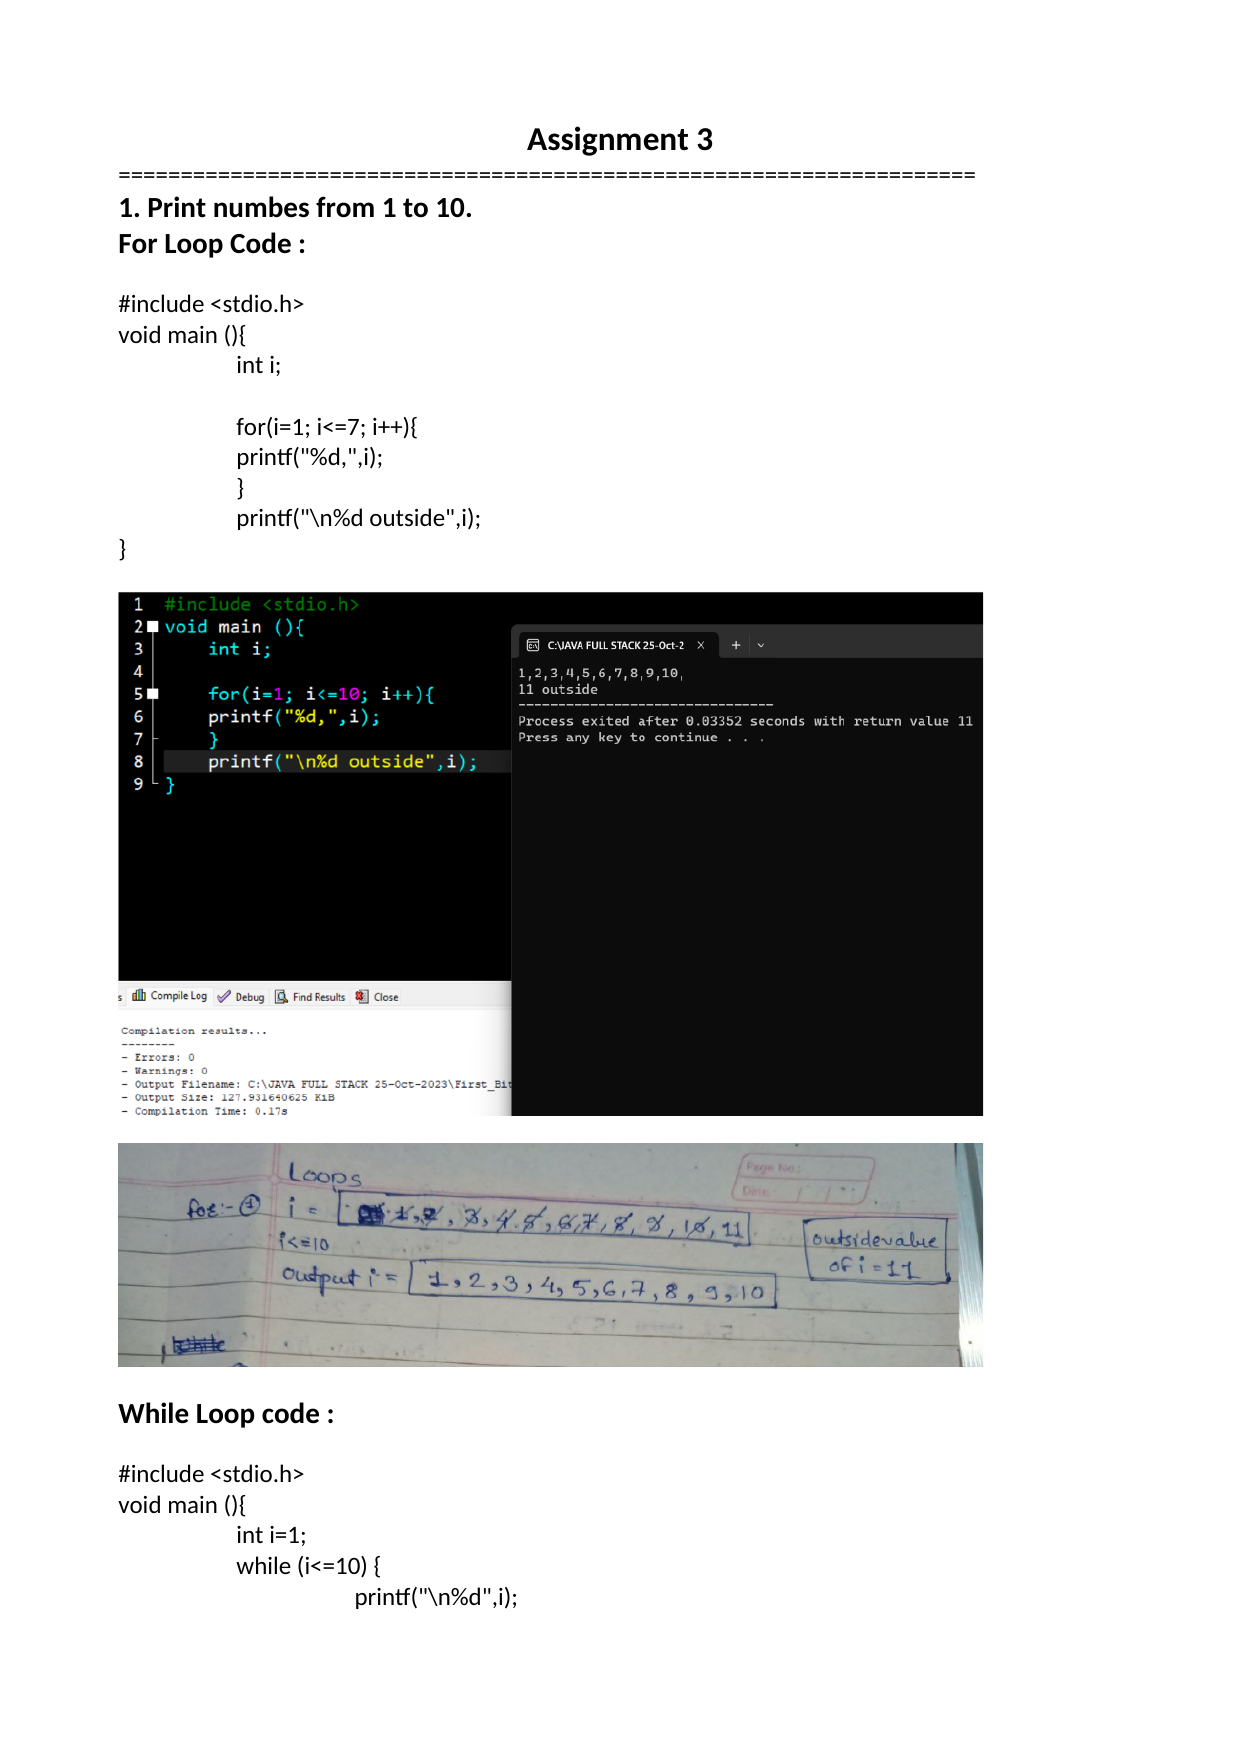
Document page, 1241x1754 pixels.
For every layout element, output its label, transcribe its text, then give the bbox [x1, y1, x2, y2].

text printf("\n%d outside",i); [118, 502, 1122, 533]
text } [118, 472, 1122, 502]
text printf("%d,",i); [118, 441, 1122, 472]
text int i=1; [118, 1519, 1122, 1550]
text printf("\n%d",i); [118, 1581, 1122, 1611]
text 1. Print numbes from 1 to 10. [118, 189, 1122, 225]
text void main (){ [118, 319, 1122, 350]
text While Loop code : [118, 1395, 1122, 1431]
text for(i=1; i<=7; i++){ [118, 411, 1122, 441]
text while (i<=10) { [118, 1550, 1122, 1581]
text #include <stdio.h> [118, 1458, 1122, 1489]
text int i; [118, 350, 1122, 380]
text } [118, 533, 1122, 563]
text For Loop Code : [118, 225, 1122, 261]
text Assignment 3 [118, 118, 1122, 159]
text void main (){ [118, 1489, 1122, 1519]
text #include <stdio.h> [118, 289, 1122, 319]
text ===================================================================== [118, 159, 1122, 189]
